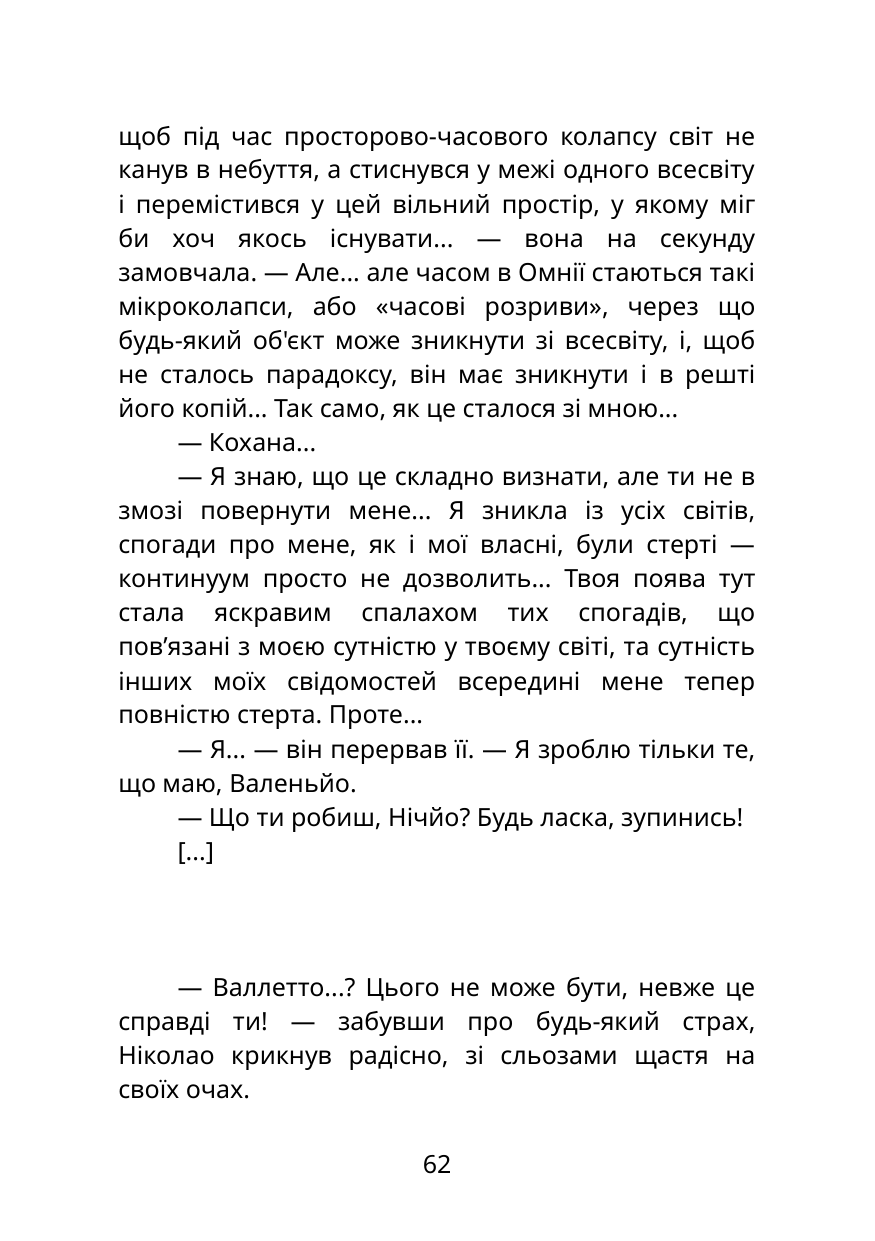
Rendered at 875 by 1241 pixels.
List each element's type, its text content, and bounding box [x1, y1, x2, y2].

text — Я... — він перервав її. — Я зроблю тільки те, що маю, Валеньйо. [118, 731, 756, 799]
text — Валлетто...? Цього не може бути, невже це справді ти! — забувши про будь-який страх, Ніколао крикнув радісно, зі сльозами щастя на своїх очах. [118, 970, 756, 1106]
text [...] [118, 833, 756, 867]
text — Я знаю, що це складно визнати, але ти не в змозі повернути мене... Я зникла із усіх світів, спогади про мене, як і мої власні, були стерті — континуум просто не дозволить... Твоя поява тут стала яскравим спалахом тих спогадів, що пов’язані з моєю сутністю у твоєму світі, та сутність інших моїх свідомостей всередині мене тепер повністю стерта. Проте... [118, 459, 756, 731]
text щоб під час просторово-часового колапсу світ не канув в небуття, а стиснувся у межі одного всесвіту і перемістився у цей вільний простір, у якому міг би хоч якось існувати... — вона на секунду замовчала. — Але... але часом в Омнії стаються такі мікроколапси, або «часові розриви», через що будь-який об'єкт може зникнути зі всесвіту, і, щоб не сталось парадоксу, він має зникнути і в решті його копій... Так само, як це сталося зі мною... [118, 118, 756, 425]
text — Кохана... [118, 425, 756, 459]
text — Що ти робиш, Нічйо? Будь ласка, зупинись! [118, 799, 756, 833]
